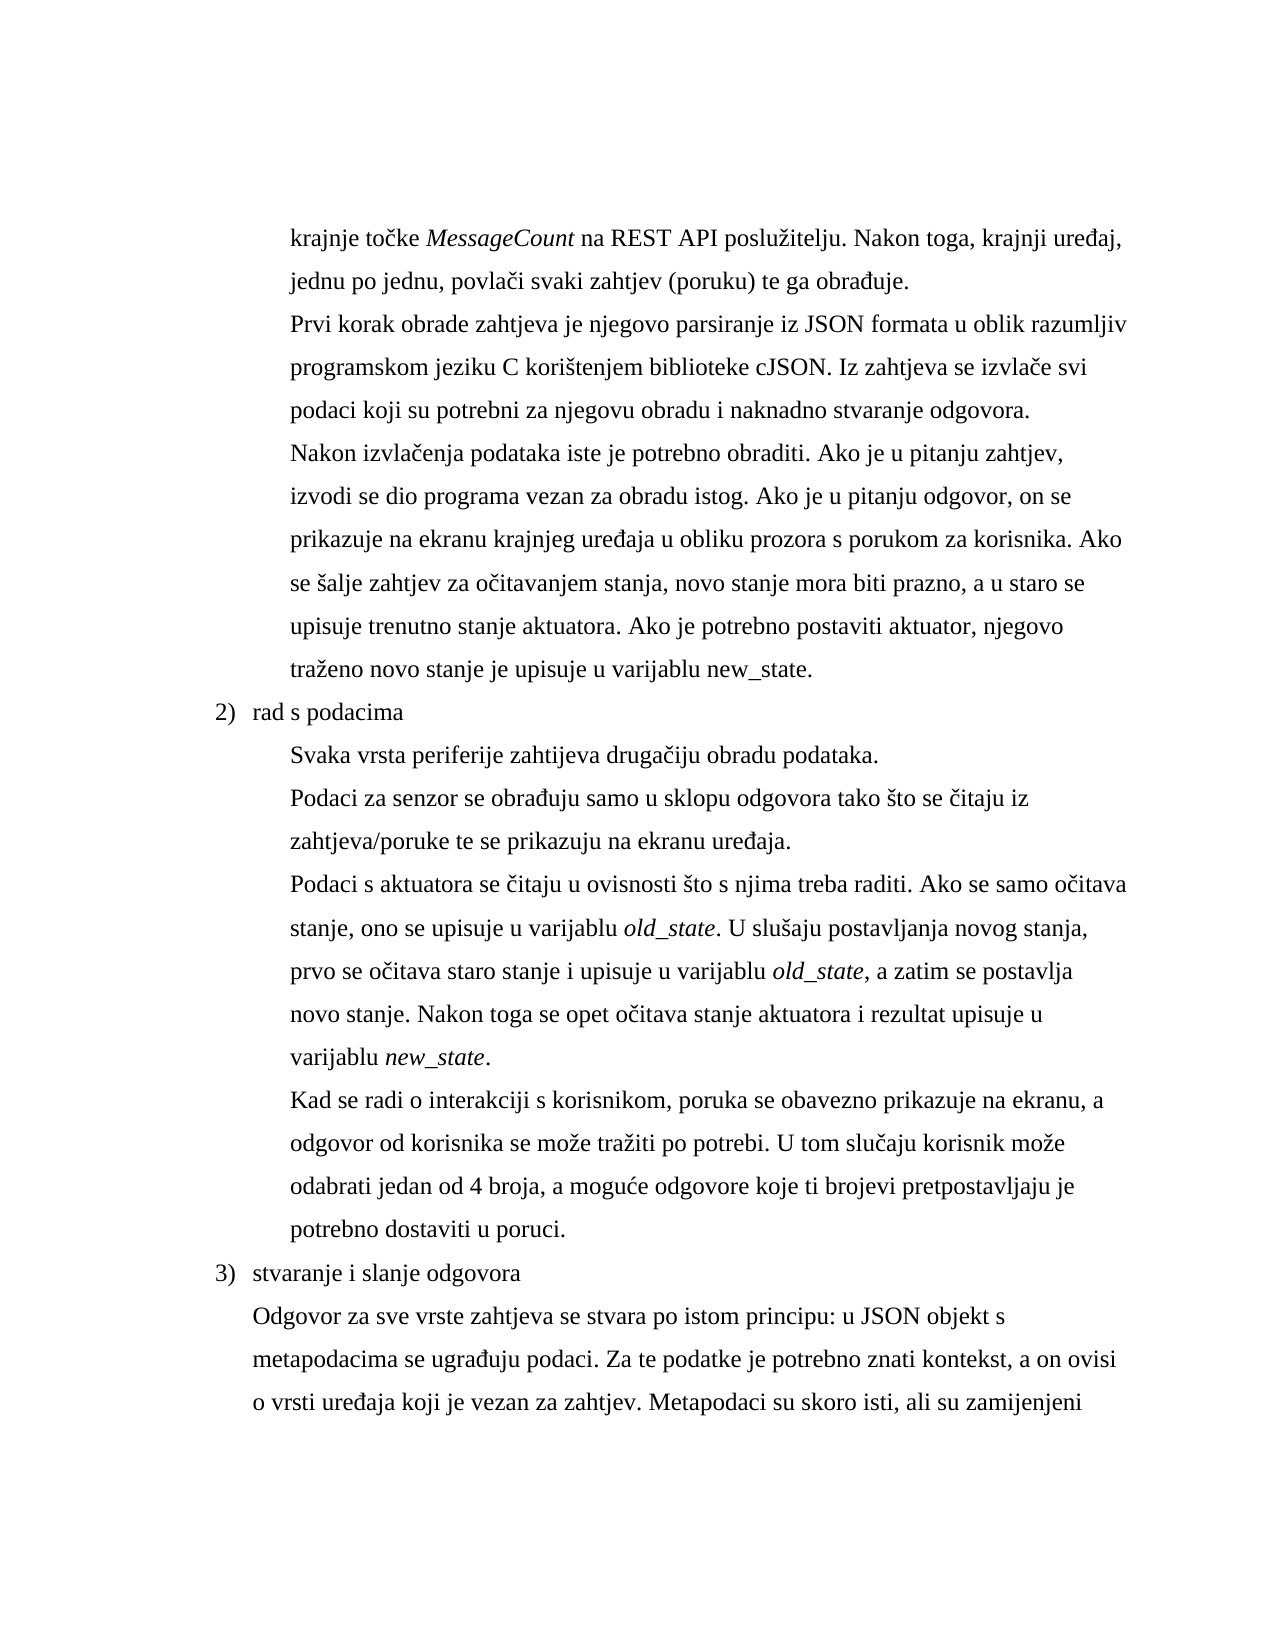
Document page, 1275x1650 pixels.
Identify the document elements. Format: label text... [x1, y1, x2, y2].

list Svaka vrsta periferije zahtijeva drugačiju obradu podataka. [252, 740, 1127, 769]
list Prvi korak obrade zahtjeva je njegovo parsiranje iz JSON formata u oblik razumljiv programskom jeziku C korištenjem biblioteke cJSON. Iz zahtjeva se izvlače svi podaci koji su potrebni za njegovu obradu i naknadno stvaranje odgovora. [252, 309, 1127, 424]
list rad s podacima [215, 697, 1127, 726]
list krajnje točke MessageCount na REST API poslužitelju. Nakon toga, krajnji uređaj, jednu po jednu, povlači svaki zahtjev (poruku) te ga obrađuje. [252, 223, 1127, 294]
list Odgovor za sve vrste zahtjeva se stvara po istom principu: u JSON objekt s metapodacima se ugrađuju podaci. Za te podatke je potrebno znati kontekst, a on ovisi o vrsti uređaja koji je vezan za zahtjev. Metapodaci su skoro isti, ali su zamijenjeni [215, 1301, 1127, 1416]
list Nakon izvlačenja podataka iste je potrebno obraditi. Ako je u pitanju zahtjev, izvodi se dio programa vezan za obradu istog. Ako je u pitanju odgovor, on se prikazuje na ekranu krajnjeg uređaja u obliku prozora s porukom za korisnika. Ako se šalje zahtjev za očitavanjem stanja, novo stanje mora biti prazno, a u staro se upisuje trenutno stanje aktuatora. Ako je potrebno postaviti aktuator, njegovo traženo novo stanje je upisuje u varijablu new_state. [252, 438, 1127, 683]
list Podaci s aktuatora se čitaju u ovisnosti što s njima treba raditi. Ako se samo očitava stanje, ono se upisuje u varijablu old_state. U slušaju postavljanja novog stanja, prvo se očitava staro stanje i upisuje u varijablu old_state, a zatim se postavlja novo stanje. Nakon toga se opet očitava stanje aktuatora i rezultat upisuje u varijablu new_state. [252, 869, 1127, 1071]
list Kad se radi o interakciji s korisnikom, poruka se obavezno prikazuje na ekranu, a odgovor od korisnika se može tražiti po potrebi. U tom slučaju korisnik može odabrati jedan od 4 broja, a moguće odgovore koje ti brojevi pretpostavljaju je potrebno dostaviti u poruci. [252, 1085, 1127, 1243]
list stvaranje i slanje odgovora [215, 1258, 1127, 1286]
list Podaci za senzor se obrađuju samo u sklopu odgovora tako što se čitaju iz zahtjeva/poruke te se prikazuju na ekranu uređaja. [252, 783, 1127, 855]
